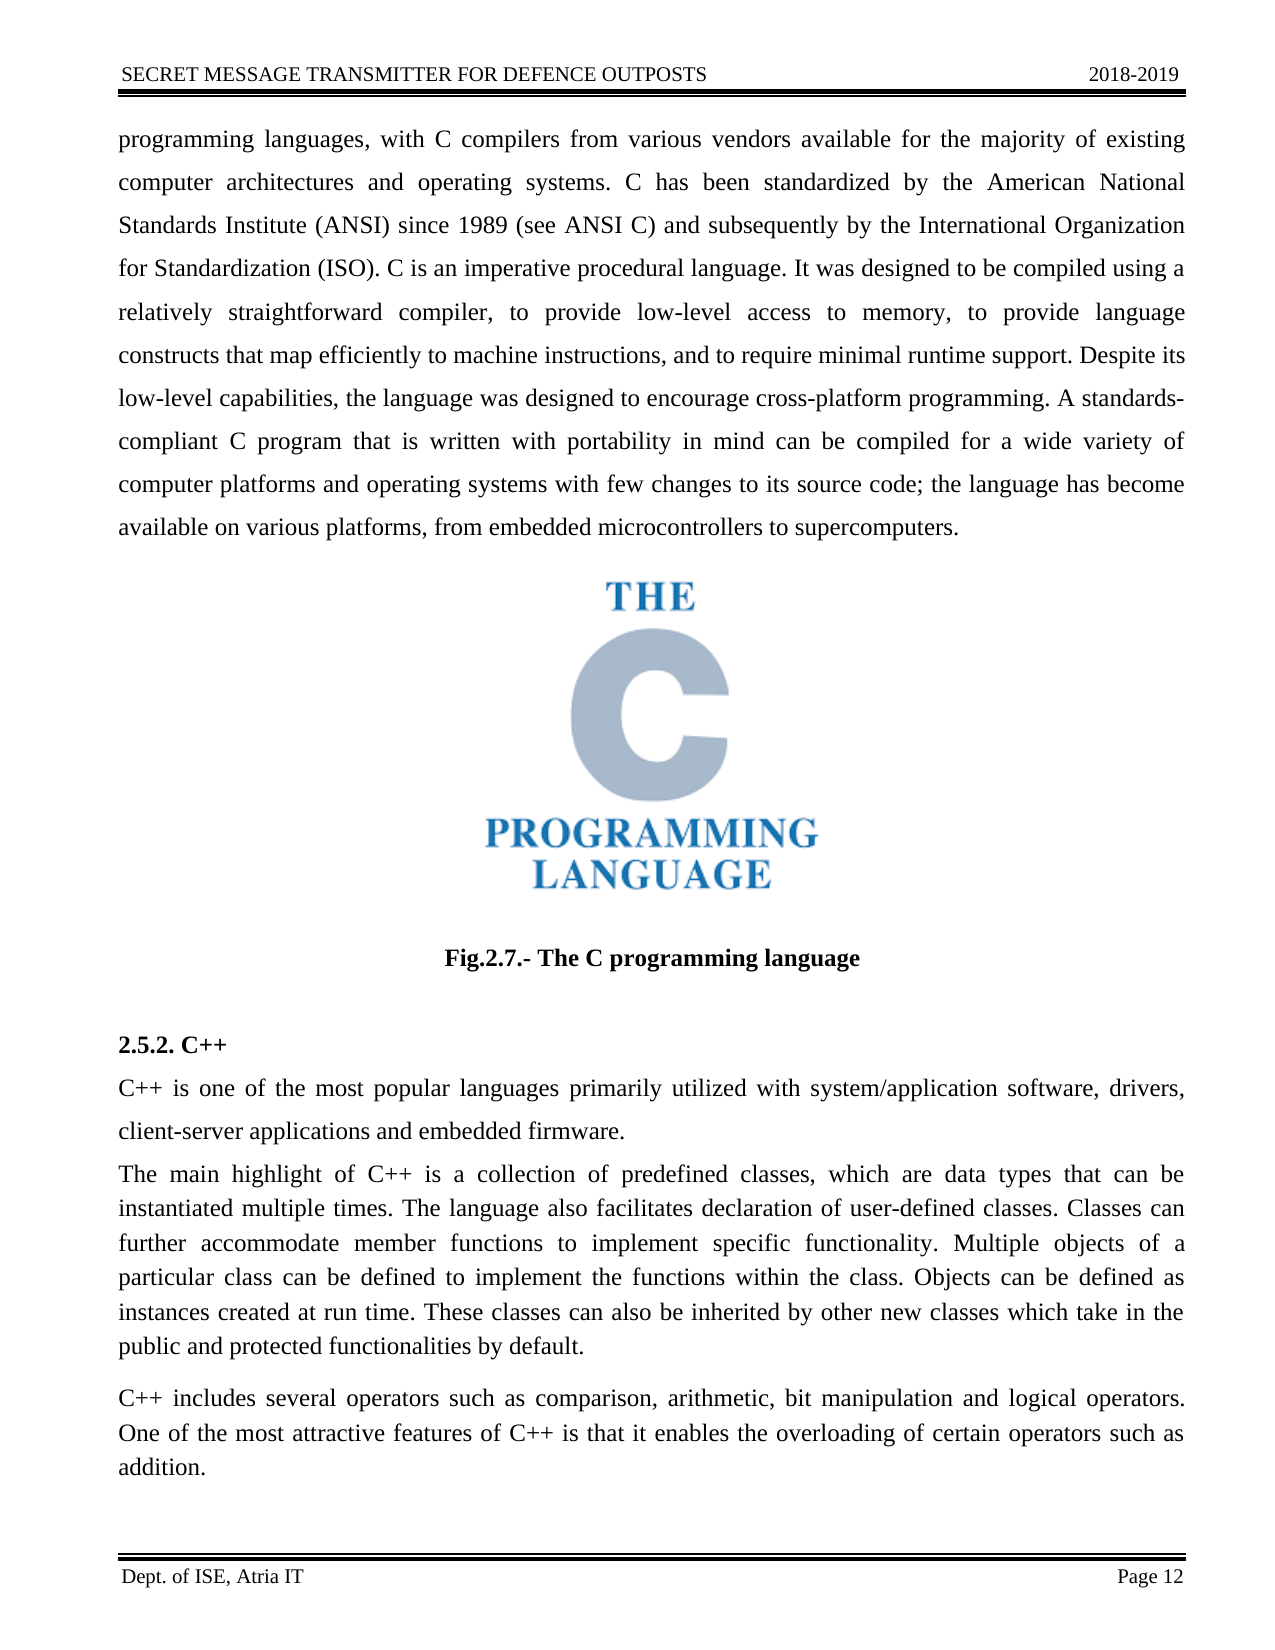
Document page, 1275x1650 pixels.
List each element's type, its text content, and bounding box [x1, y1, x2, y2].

text C++ includes several operators such as comparison, arithmetic, bit manipulation and logical operators. One of the most attractive features of C++ is that it enables the overloading of certain operators such as addition. [118, 1383, 1186, 1481]
text 2.5.2. C++ [118, 1030, 1186, 1058]
text Fig.2.7.- The C programming language [118, 943, 1186, 972]
picture [482, 555, 823, 918]
text programming languages, with C compilers from various vendors available for the majority of existing computer architectures and operating systems. C has been standardized by the American National Standards Institute (ANSI) since 1989 (see ANSI C) and subsequently by the International Organization for Standardization (ISO). C is an imperative procedural language. It was designed to be compiled using a relatively straightforward compiler, to provide low-level access to memory, to provide language constructs that map efficiently to machine instructions, and to require minimal runtime support. Despite its low-level capabilities, the language was designed to encourage cross-platform programming. A standards-compliant C program that is written with portability in mind can be compiled for a wide variety of computer platforms and operating systems with few changes to its source code; the language has become available on various platforms, from embedded microcontrollers to supercomputers. [118, 124, 1186, 541]
text C++ is one of the most popular languages primarily utilized with system/application software, drivers, client-server applications and embedded firmware. [118, 1073, 1186, 1145]
text The main highlight of C++ is a collection of predefined classes, which are data types that can be instantiated multiple times. The language also facilitates declaration of user-defined classes. Classes can further accommodate member functions to implement specific functionality. Multiple objects of a particular class can be defined to implement the functions within the class. Objects can be defined as instances created at run time. These classes can also be inherited by other new classes which take in the public and protected functionalities by default. [118, 1159, 1186, 1360]
